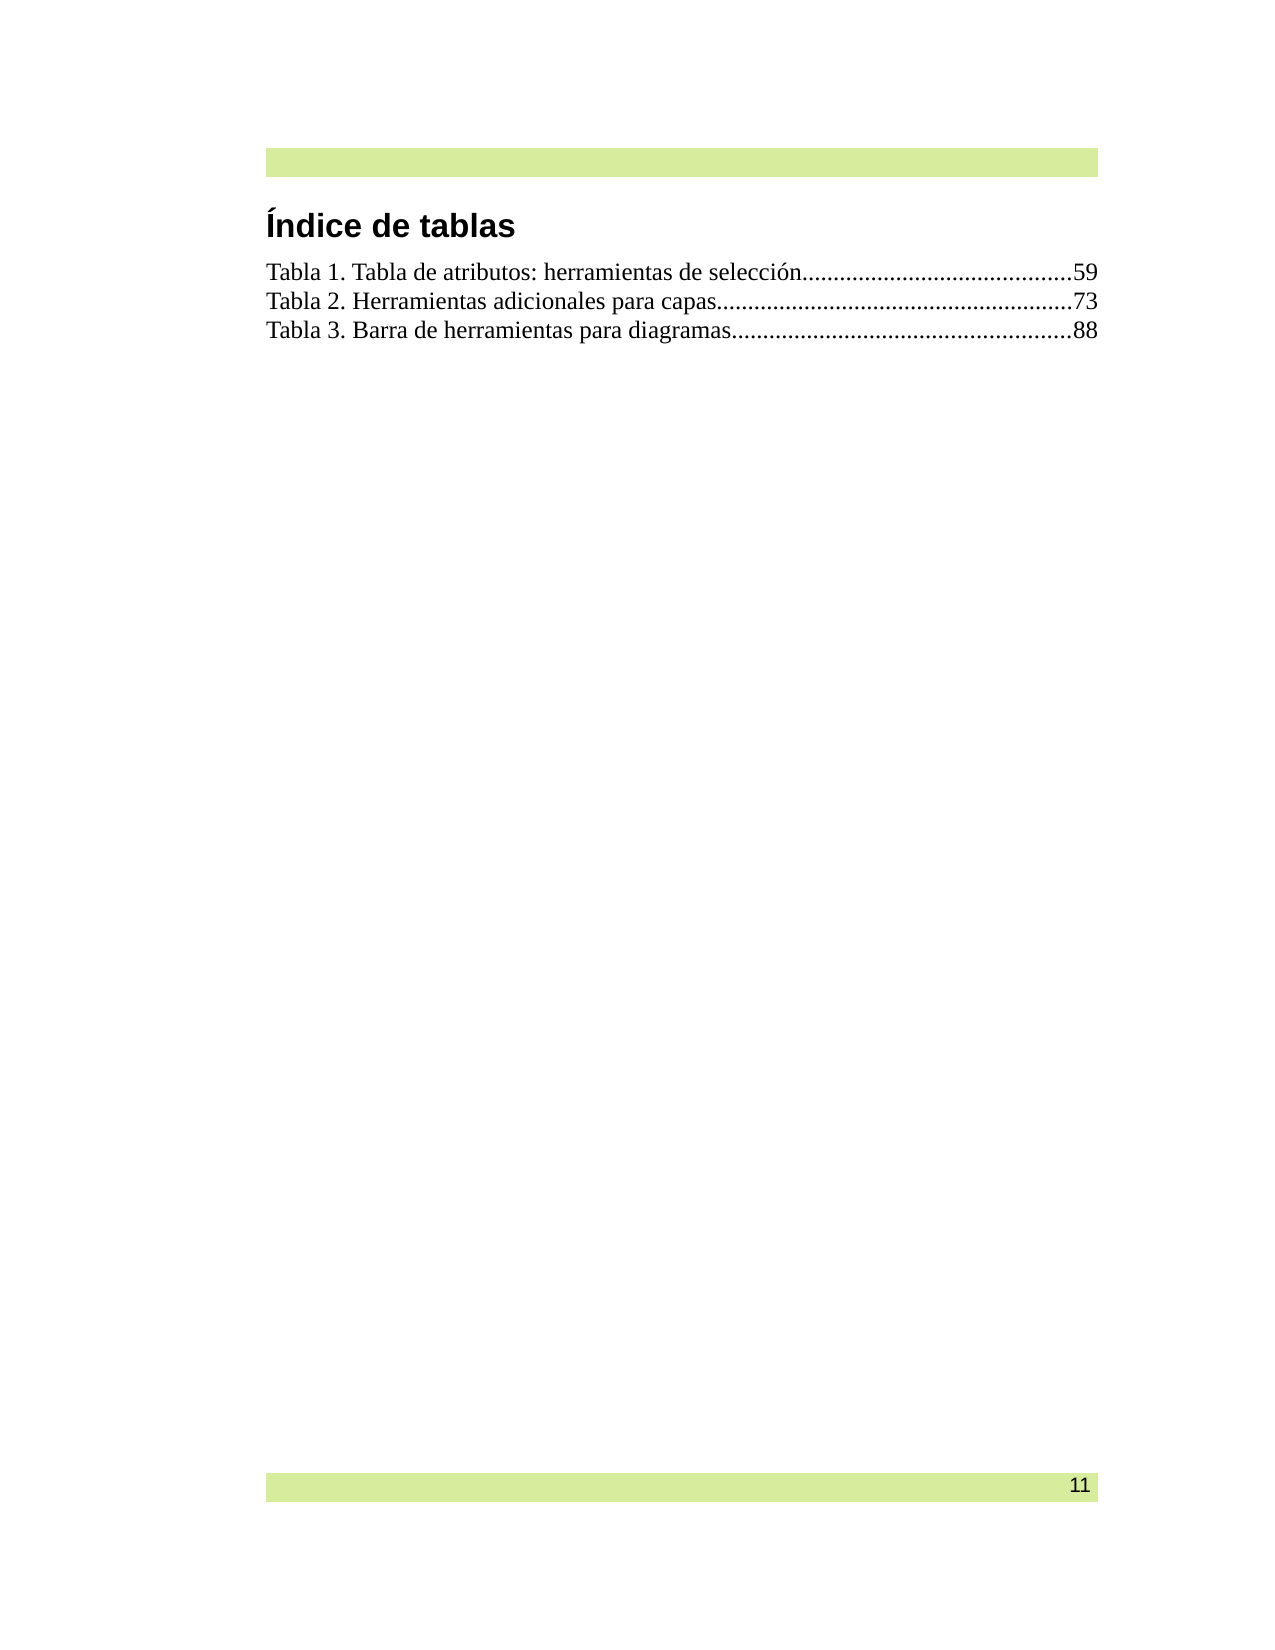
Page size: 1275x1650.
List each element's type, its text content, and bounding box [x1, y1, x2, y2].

text Tabla 3. Barra de herramientas para diagramas 88 [266, 315, 1098, 344]
subtitle Índice de tablas [266, 207, 1098, 245]
text Tabla 1. Tabla de atributos: herramientas de selección 59 [266, 257, 1098, 286]
text Tabla 2. Herramientas adicionales para capas 73 [266, 286, 1098, 315]
